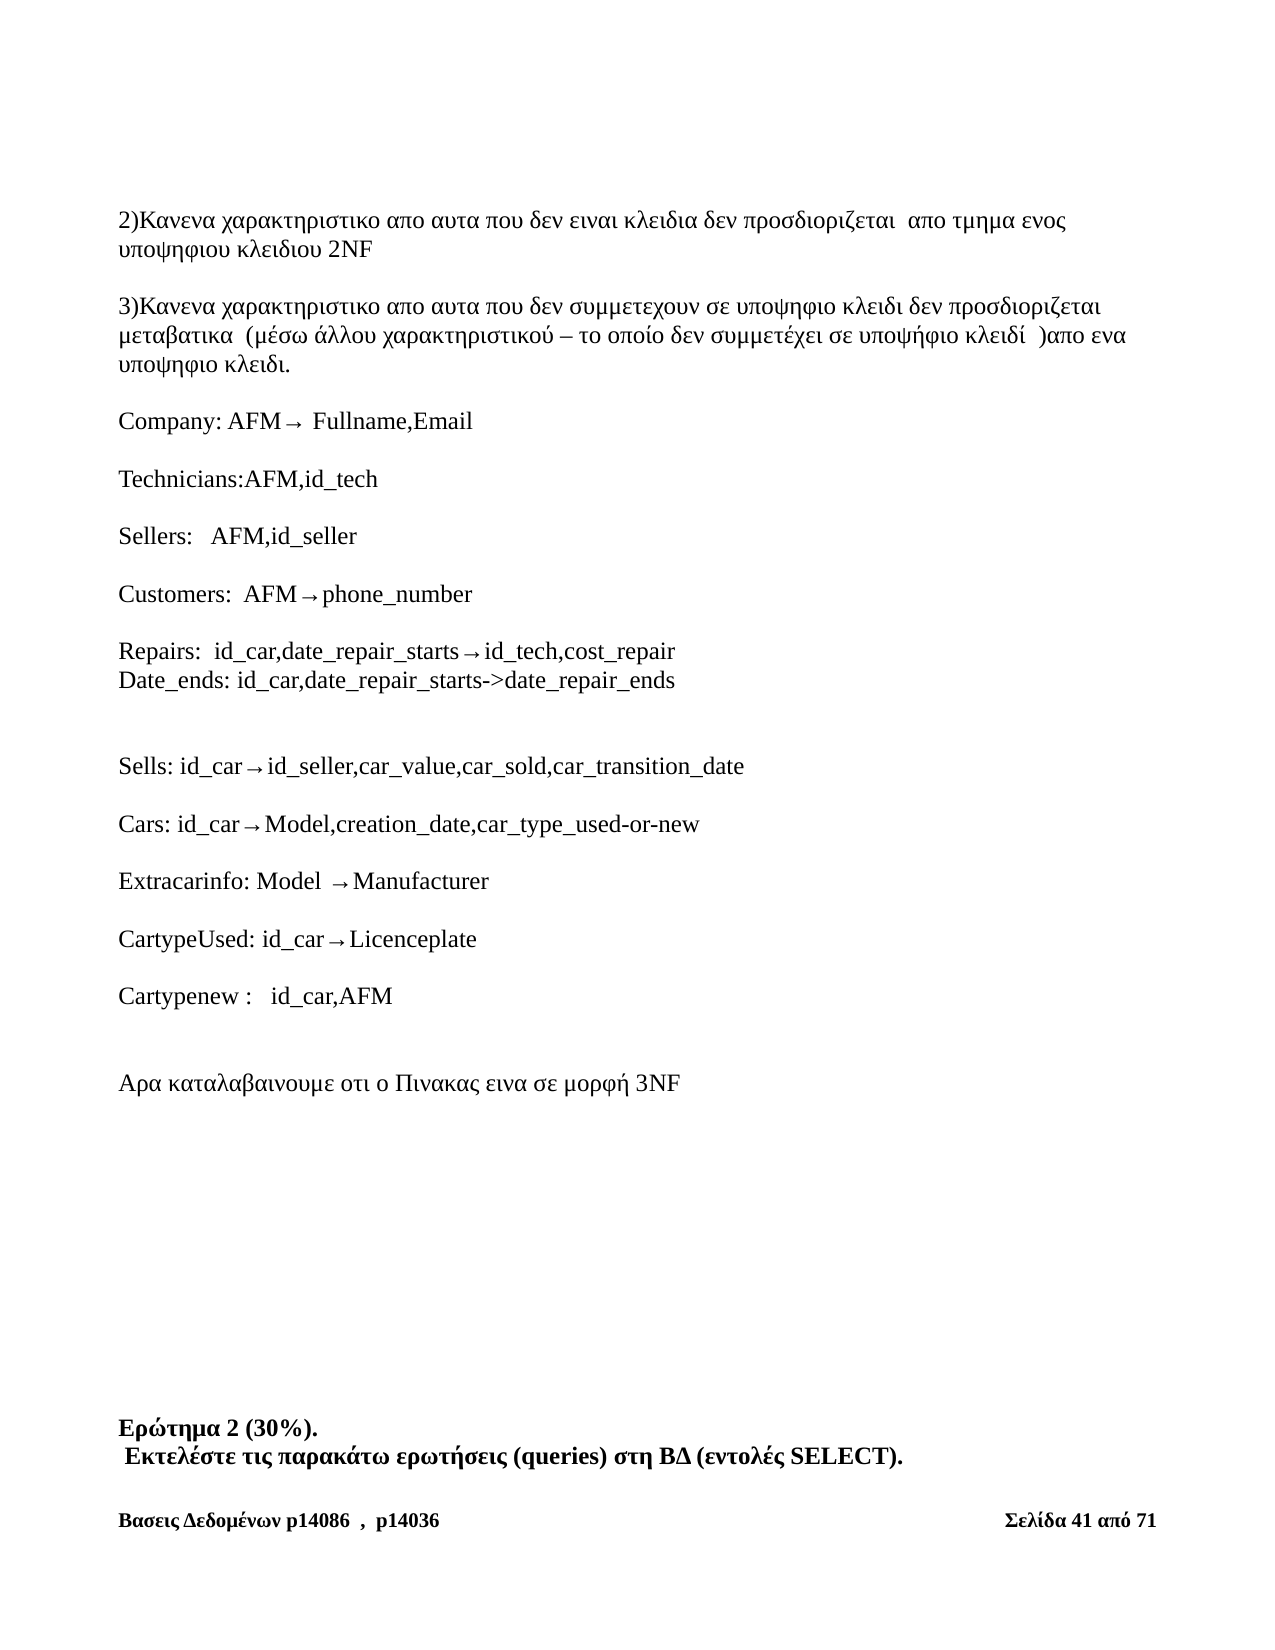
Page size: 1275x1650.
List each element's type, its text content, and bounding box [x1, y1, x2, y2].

text Customers: AFM→phone_number [118, 579, 1157, 608]
text Technicians:AFM,id_tech [118, 464, 1157, 493]
text Ερώτημα 2 (30%). [118, 1413, 1157, 1441]
text 2)Κανενα χαρακτηριστικο απο αυτα που δεν ειναι κλειδια δεν προσδιοριζεται απο τμημα ενος υποψηφιου κλειδιου 2NF [118, 205, 1157, 263]
text Date_ends: id_car,date_repair_starts->date_repair_ends [118, 665, 1157, 694]
text Company: AFM→ Fullname,Email [118, 406, 1157, 435]
text Sellers: AFM,id_seller [118, 521, 1157, 550]
text Εκτελέστε τις παρακάτω ερωτήσεις (queries) στη ΒΔ (εντολές SELECT). [118, 1441, 1157, 1470]
text Sells: id_car→id_seller,car_value,car_sold,car_transition_date [118, 751, 1157, 780]
text Αρα καταλαβαινουμε οτι ο Πινακας εινα σε μορφή 3NF [118, 1068, 1157, 1096]
text Extracarinfo: Model →Manufacturer [118, 866, 1157, 895]
text Repairs: id_car,date_repair_starts→id_tech,cost_repair [118, 636, 1157, 665]
text Cars: id_car→Model,creation_date,car_type_used-or-new [118, 809, 1157, 838]
text CartypeUsed: id_car→Licenceplate [118, 924, 1157, 953]
text 3)Κανενα χαρακτηριστικο απο αυτα που δεν συμμετεχουν σε υποψηφιο κλειδι δεν προσδιοριζεται μεταβατικα (μέσω άλλου χαρακτηριστικού – το οποίο δεν συμμετέχει σε υποψήφιο κλειδί )απο ενα υποψηφιο κλειδι. [118, 291, 1157, 378]
text Cartypenew : id_car,AFM [118, 981, 1157, 1010]
